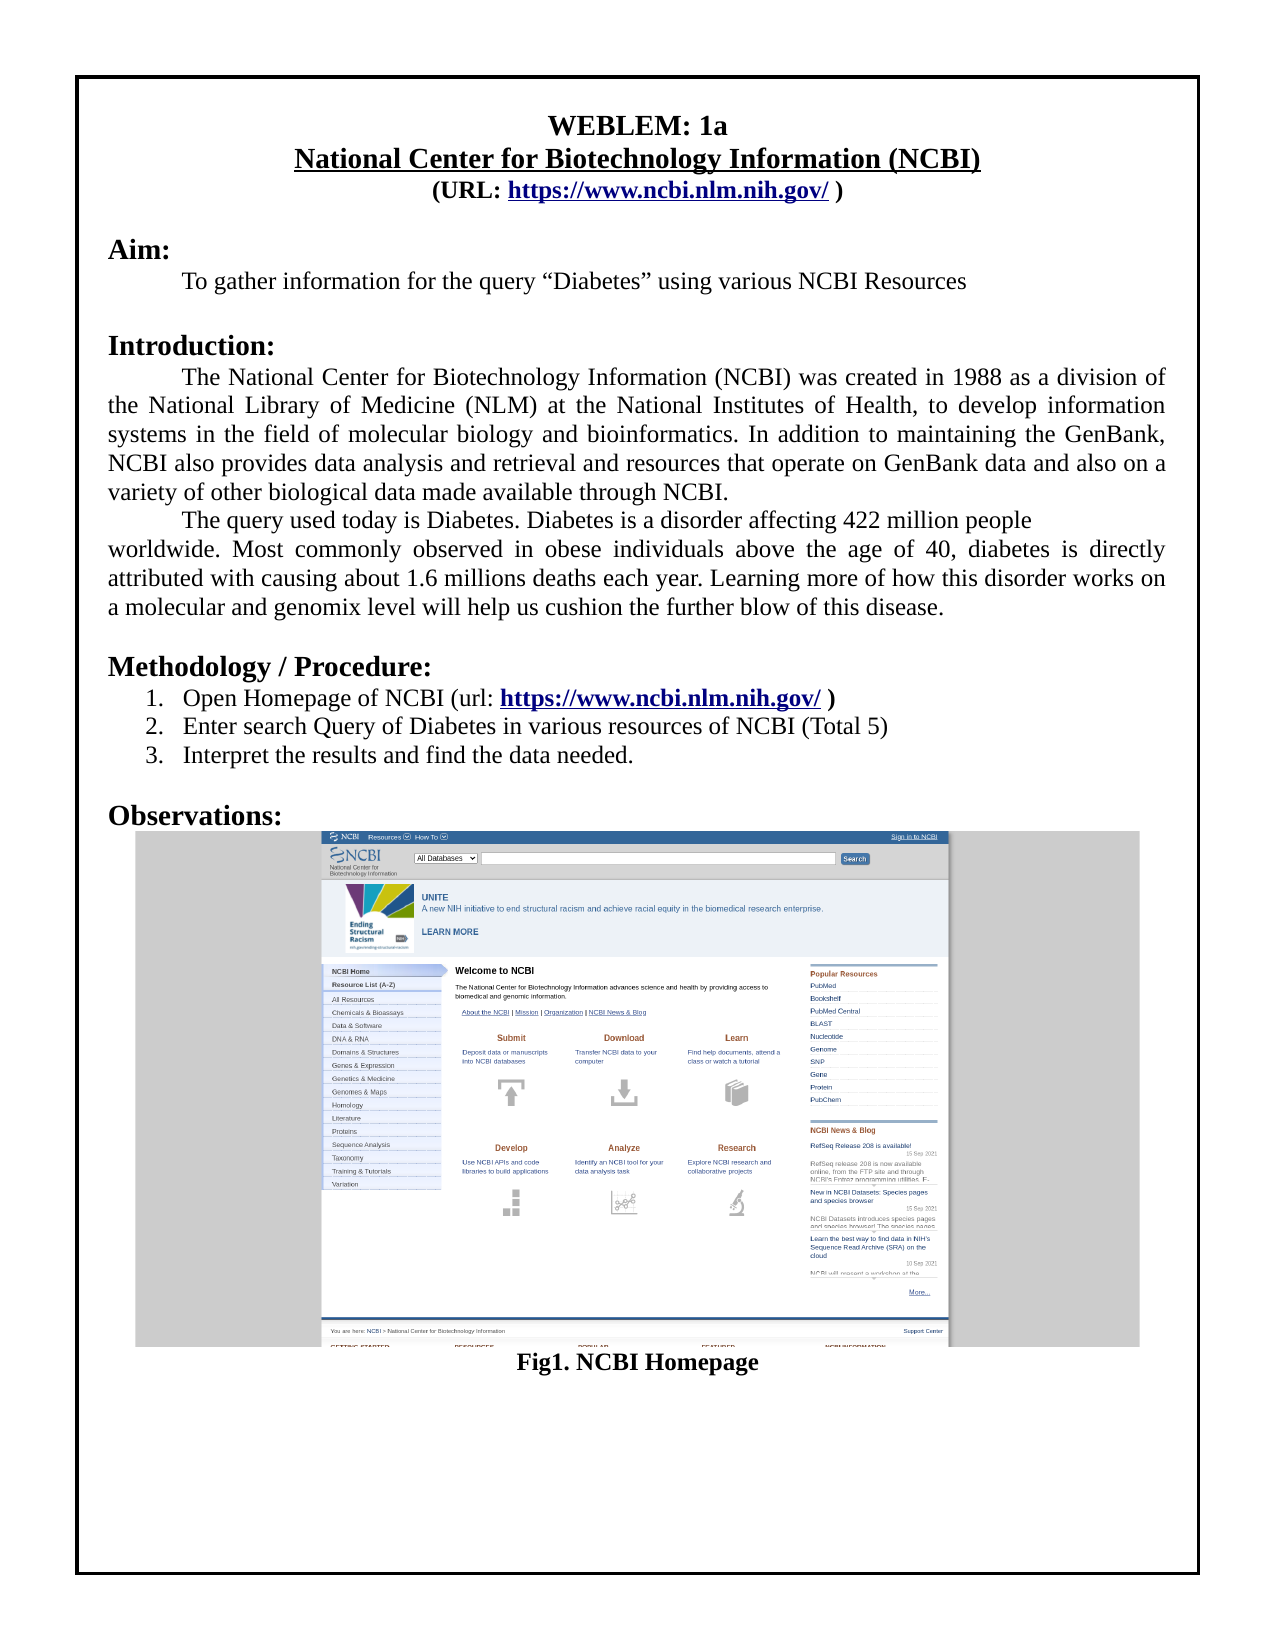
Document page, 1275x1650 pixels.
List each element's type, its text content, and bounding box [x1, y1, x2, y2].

text The query used today is Diabetes. Diabetes is a disorder affecting 422 million people [108, 505, 1167, 534]
text worldwide. Most commonly observed in obese individuals above the age of 40, diabetes is directly attributed with causing about 1.6 millions deaths each year. Learning more of how this disorder works on a molecular and genomix level will help us cushion the further blow of this disease. [108, 534, 1167, 620]
picture [135, 831, 1140, 1347]
list Interpret the results and find the data needed. [145, 740, 1167, 769]
text Aim: [108, 232, 1167, 266]
text (URL: https://www.ncbi.nlm.nih.gov/ ) [108, 175, 1167, 203]
text To gather information for the query “Diabetes” using various NCBI Resources [108, 266, 1167, 294]
list Open Homepage of NCBI (url: https://www.ncbi.nlm.nih.gov/ ) [145, 683, 1167, 711]
text Fig1. NCBI Homepage [108, 831, 1167, 1375]
text Methodology / Procedure: [108, 649, 1167, 683]
text Introduction: [108, 328, 1167, 362]
text WEBLEM: 1a [108, 108, 1167, 141]
text Observations: [108, 798, 1167, 831]
text National Center for Biotechnology Information (NCBI) [108, 141, 1167, 175]
list Enter search Query of Diabetes in various resources of NCBI (Total 5) [145, 711, 1167, 740]
text The National Center for Biotechnology Information (NCBI) was created in 1988 as a division of the National Library of Medicine (NLM) at the National Institutes of Health, to develop information systems in the field of molecular biology and bioinformatics. In addition to maintaining the GenBank, NCBI also provides data analysis and retrieval and resources that operate on GenBank data and also on a variety of other biological data made available through NCBI. [108, 362, 1167, 505]
